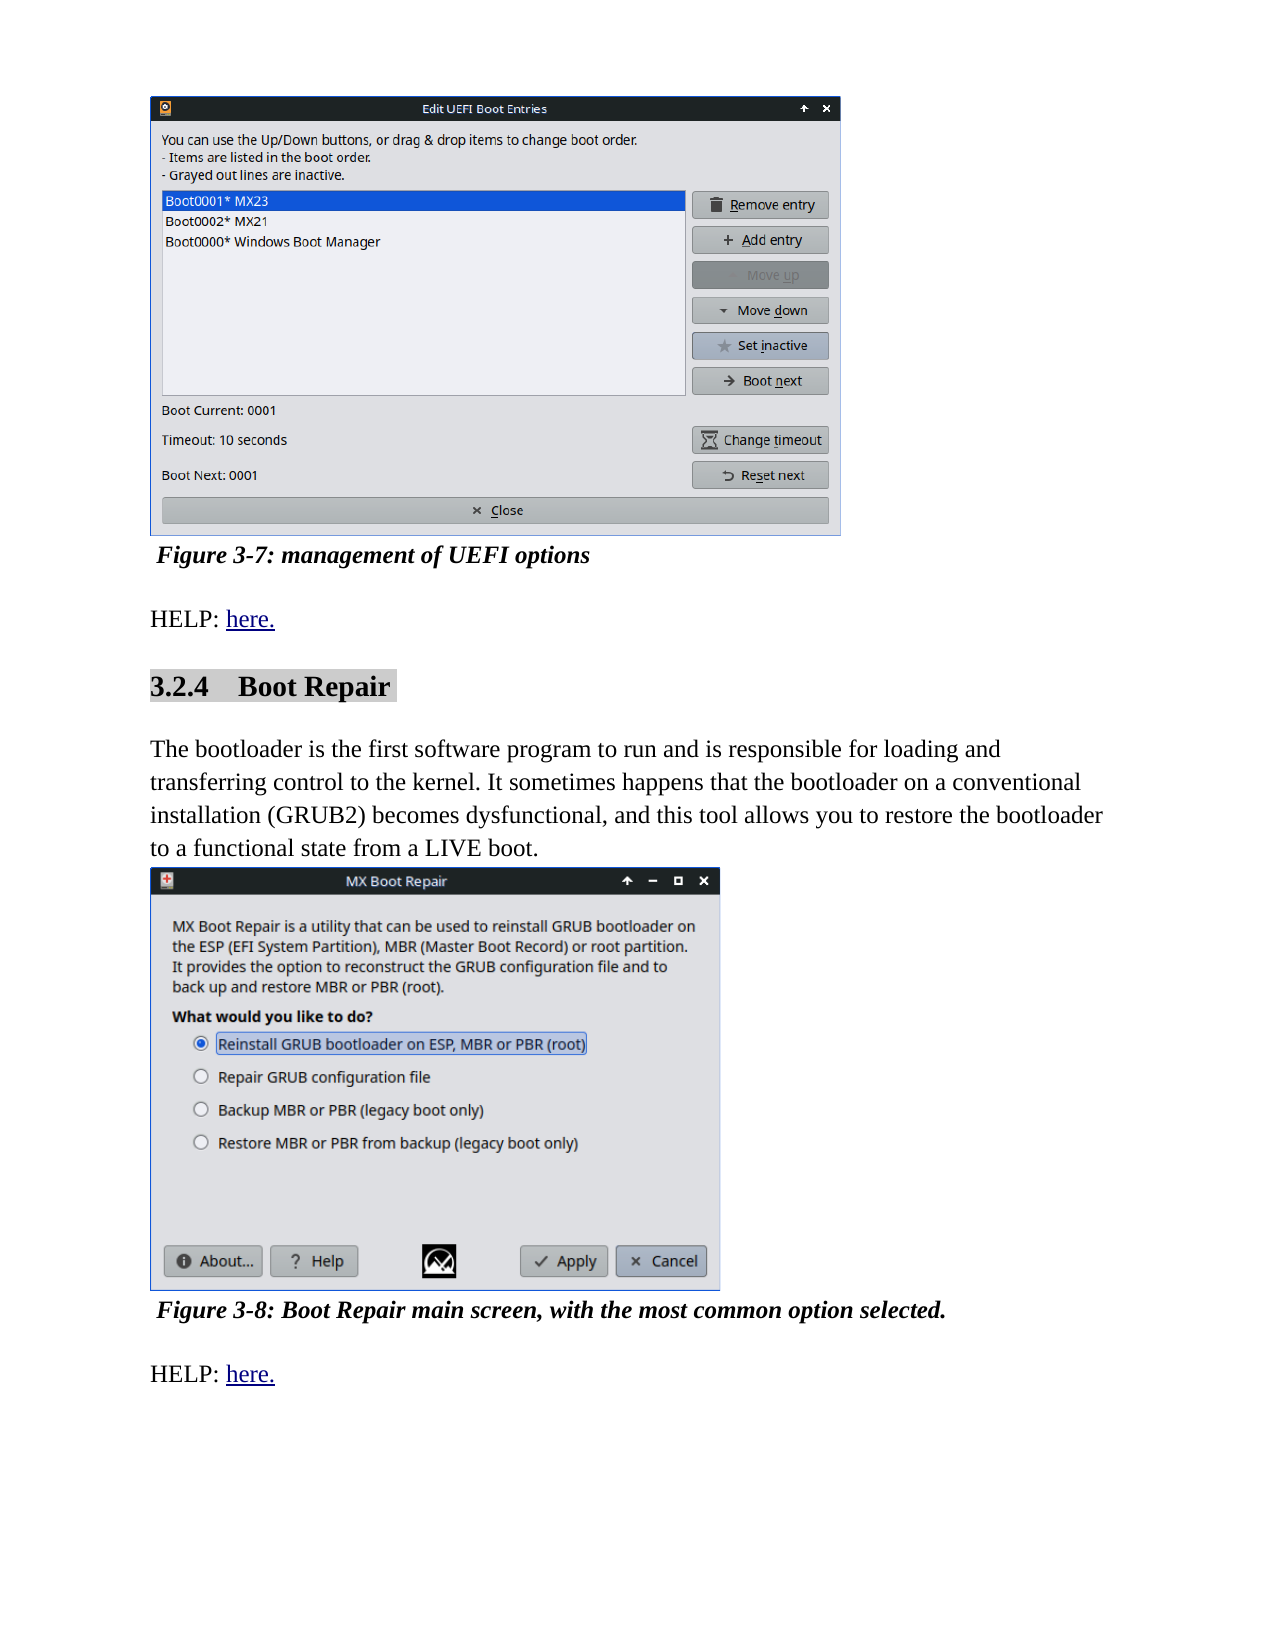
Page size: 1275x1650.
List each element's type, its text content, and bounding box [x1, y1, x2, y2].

subtitle 3.2.4 Boot Repair [397, 669, 1125, 702]
picture [150, 96, 841, 536]
text HELP: here. [150, 1359, 1125, 1388]
text Figure 3-7: management of UEFI options [150, 123, 1110, 569]
text HELP: here. [150, 604, 1125, 633]
picture [150, 867, 721, 1291]
text Figure 3-8: Boot Repair main screen, with the most common option selected. [150, 897, 1110, 1324]
text The bootloader is the first software program to run and is responsible for loading and transferring control to the kernel. It sometimes happens that the bootloader on a conventional installation (GRUB2) becomes dysfunctional, and this tool allows you to restore the bootloader to a functional state from a LIVE boot. [150, 734, 1110, 861]
